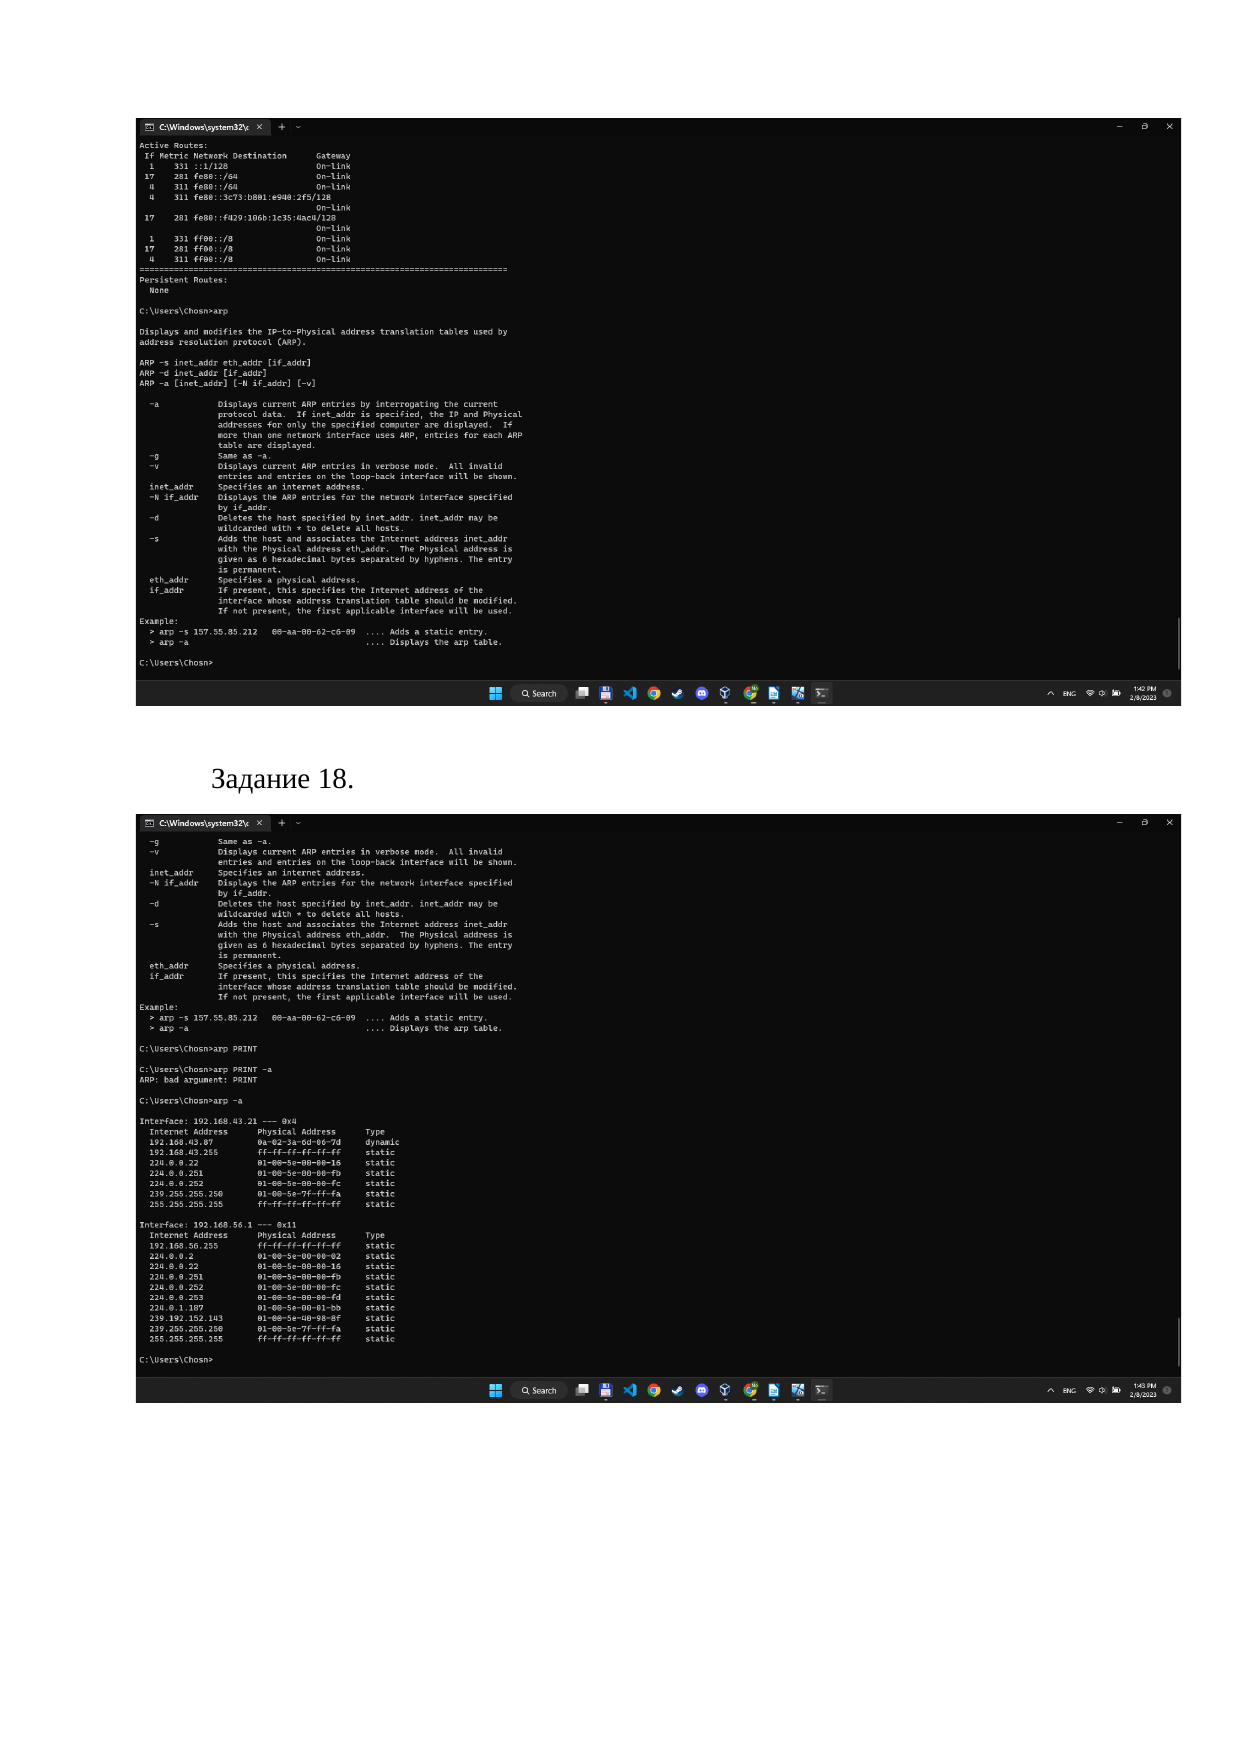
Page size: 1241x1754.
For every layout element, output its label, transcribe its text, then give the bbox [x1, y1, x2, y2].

picture [135, 118, 1182, 706]
picture [135, 814, 1182, 1403]
text Задание 18. [136, 761, 1181, 795]
